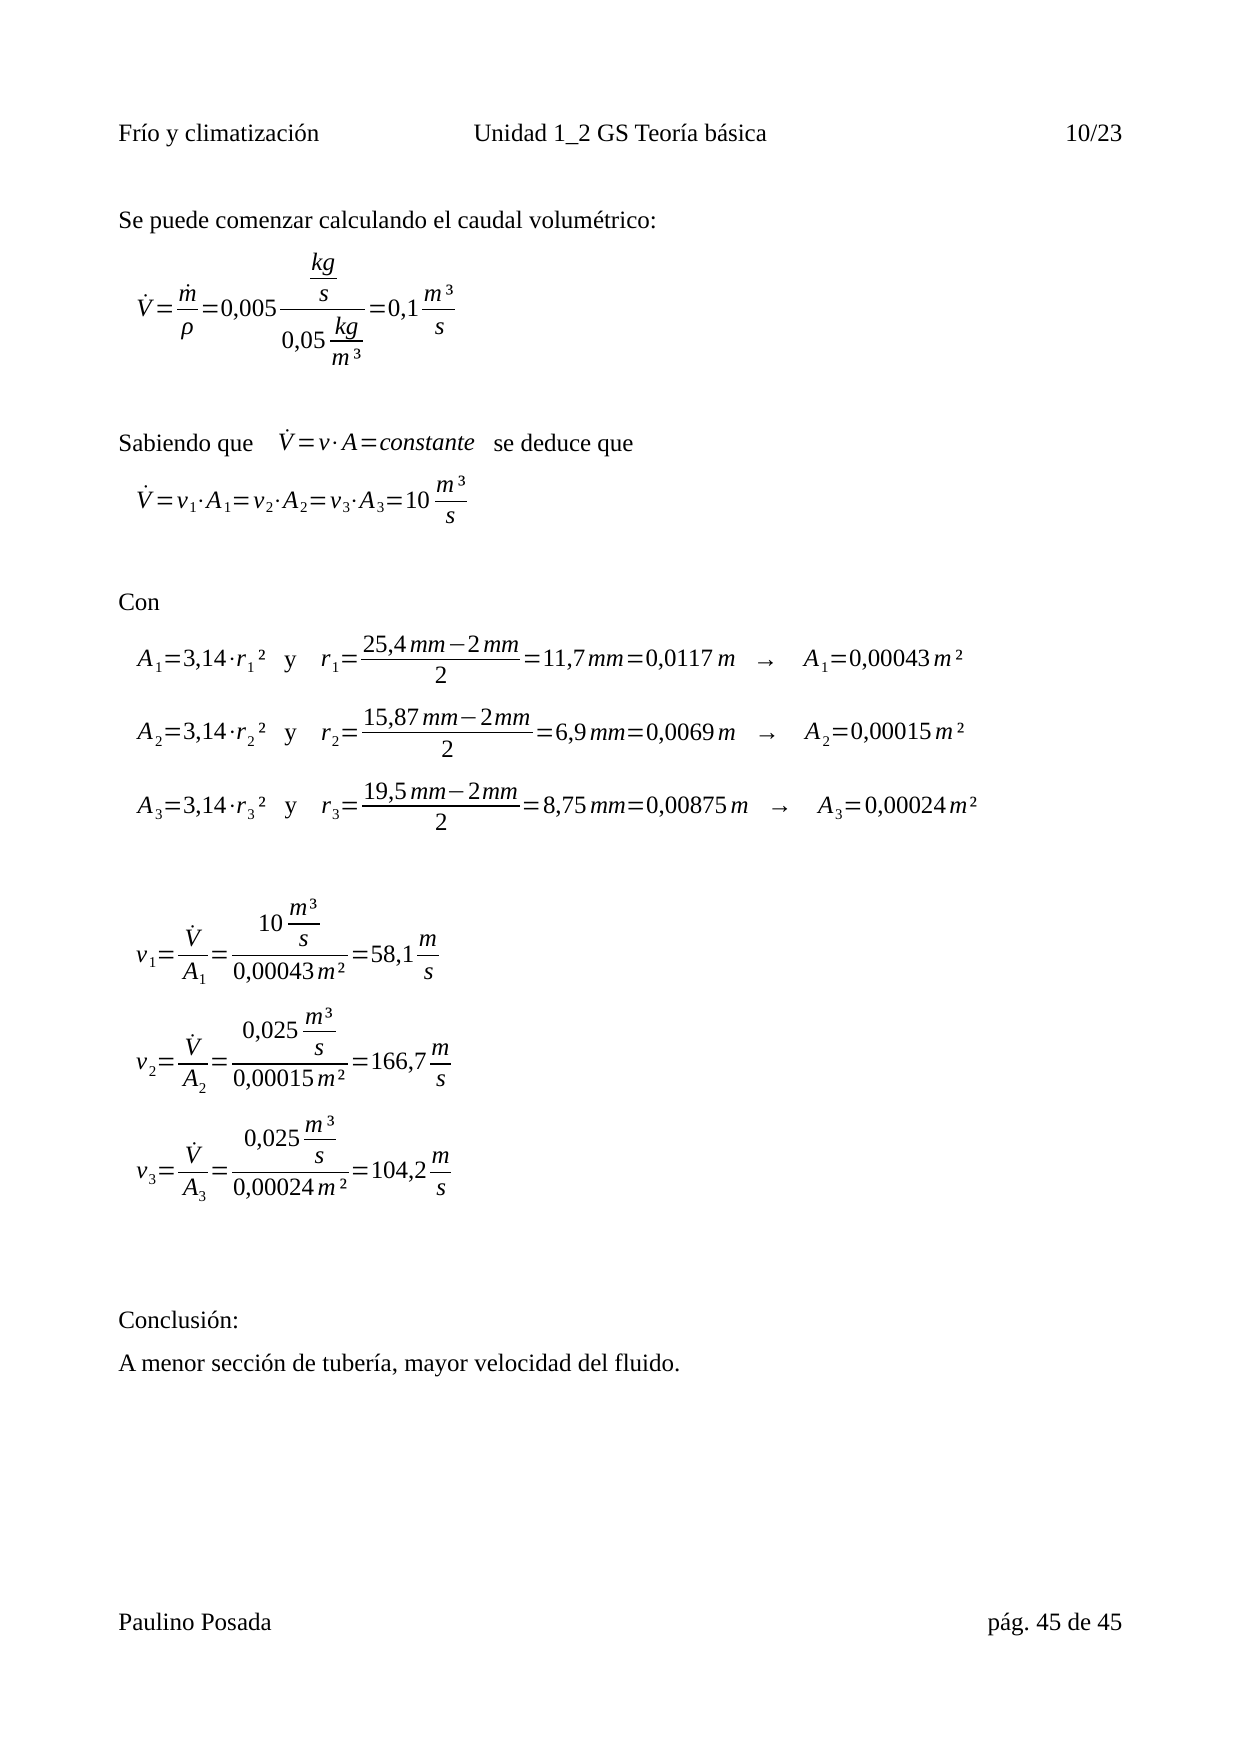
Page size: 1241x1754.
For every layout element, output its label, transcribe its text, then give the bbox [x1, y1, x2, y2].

text y → [118, 704, 1122, 763]
text Sabiendo que se deduce que [118, 428, 1122, 456]
text Conclusión: [118, 1305, 1122, 1334]
text Se puede comenzar calculando el caudal volumétrico: [118, 205, 1122, 234]
text y → [118, 777, 1122, 836]
text Con [118, 587, 1122, 616]
text A menor sección de tubería, mayor velocidad del fluido. [118, 1348, 1122, 1377]
text y → [118, 631, 1122, 689]
